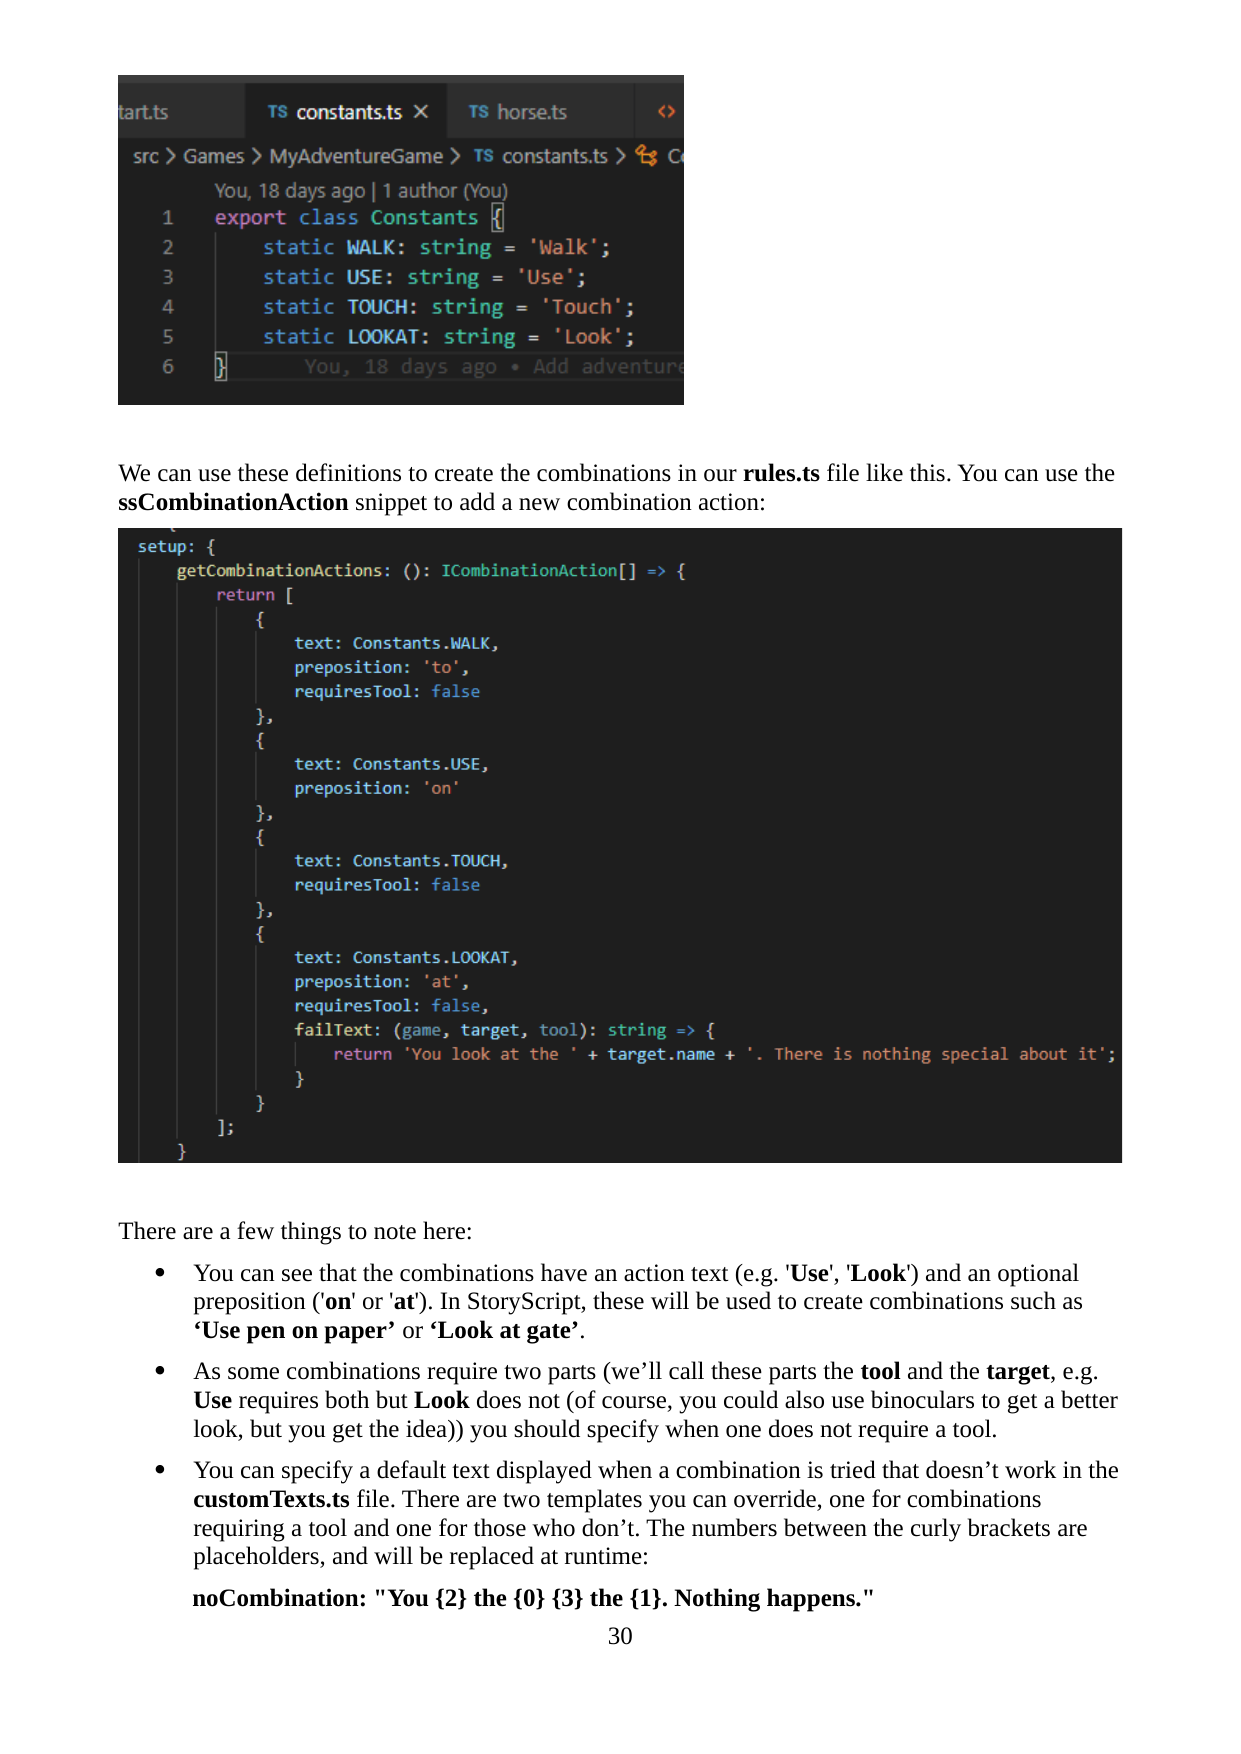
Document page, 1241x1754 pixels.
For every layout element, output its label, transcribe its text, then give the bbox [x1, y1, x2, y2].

text There are a few things to note here: [118, 1216, 1122, 1245]
text We can use these definitions to create the combinations in our rules.ts file like this. You can use the ssCombinationAction snippet to add a new combination action: [118, 458, 1122, 516]
list You can see that the combinations have an action text (e.g. 'Use', 'Look') and an optional preposition ('on' or 'at'). In StoryScript, these will be used to create combinations such as ‘Use pen on paper’ or ‘Look at gate’. [156, 1258, 1122, 1344]
list You can specify a default text displayed when a combination is tried that doesn’t work in the customTexts.ts file. There are two templates you can override, one for combinations requiring a tool and one for those who don’t. The numbers between the curly brackets are placeholders, and will be replaced at runtime: [156, 1455, 1122, 1570]
list As some combinations require two parts (we’ll call these parts the tool and the target, e.g. Use requires both but Look does not (of course, you could also use binoculars to get a better look, but you get the idea)) you should specify when one does not require a tool. [156, 1356, 1122, 1443]
text noCombination: "You {2} the {0} {3} the {1}. Nothing happens." [192, 1583, 1122, 1611]
